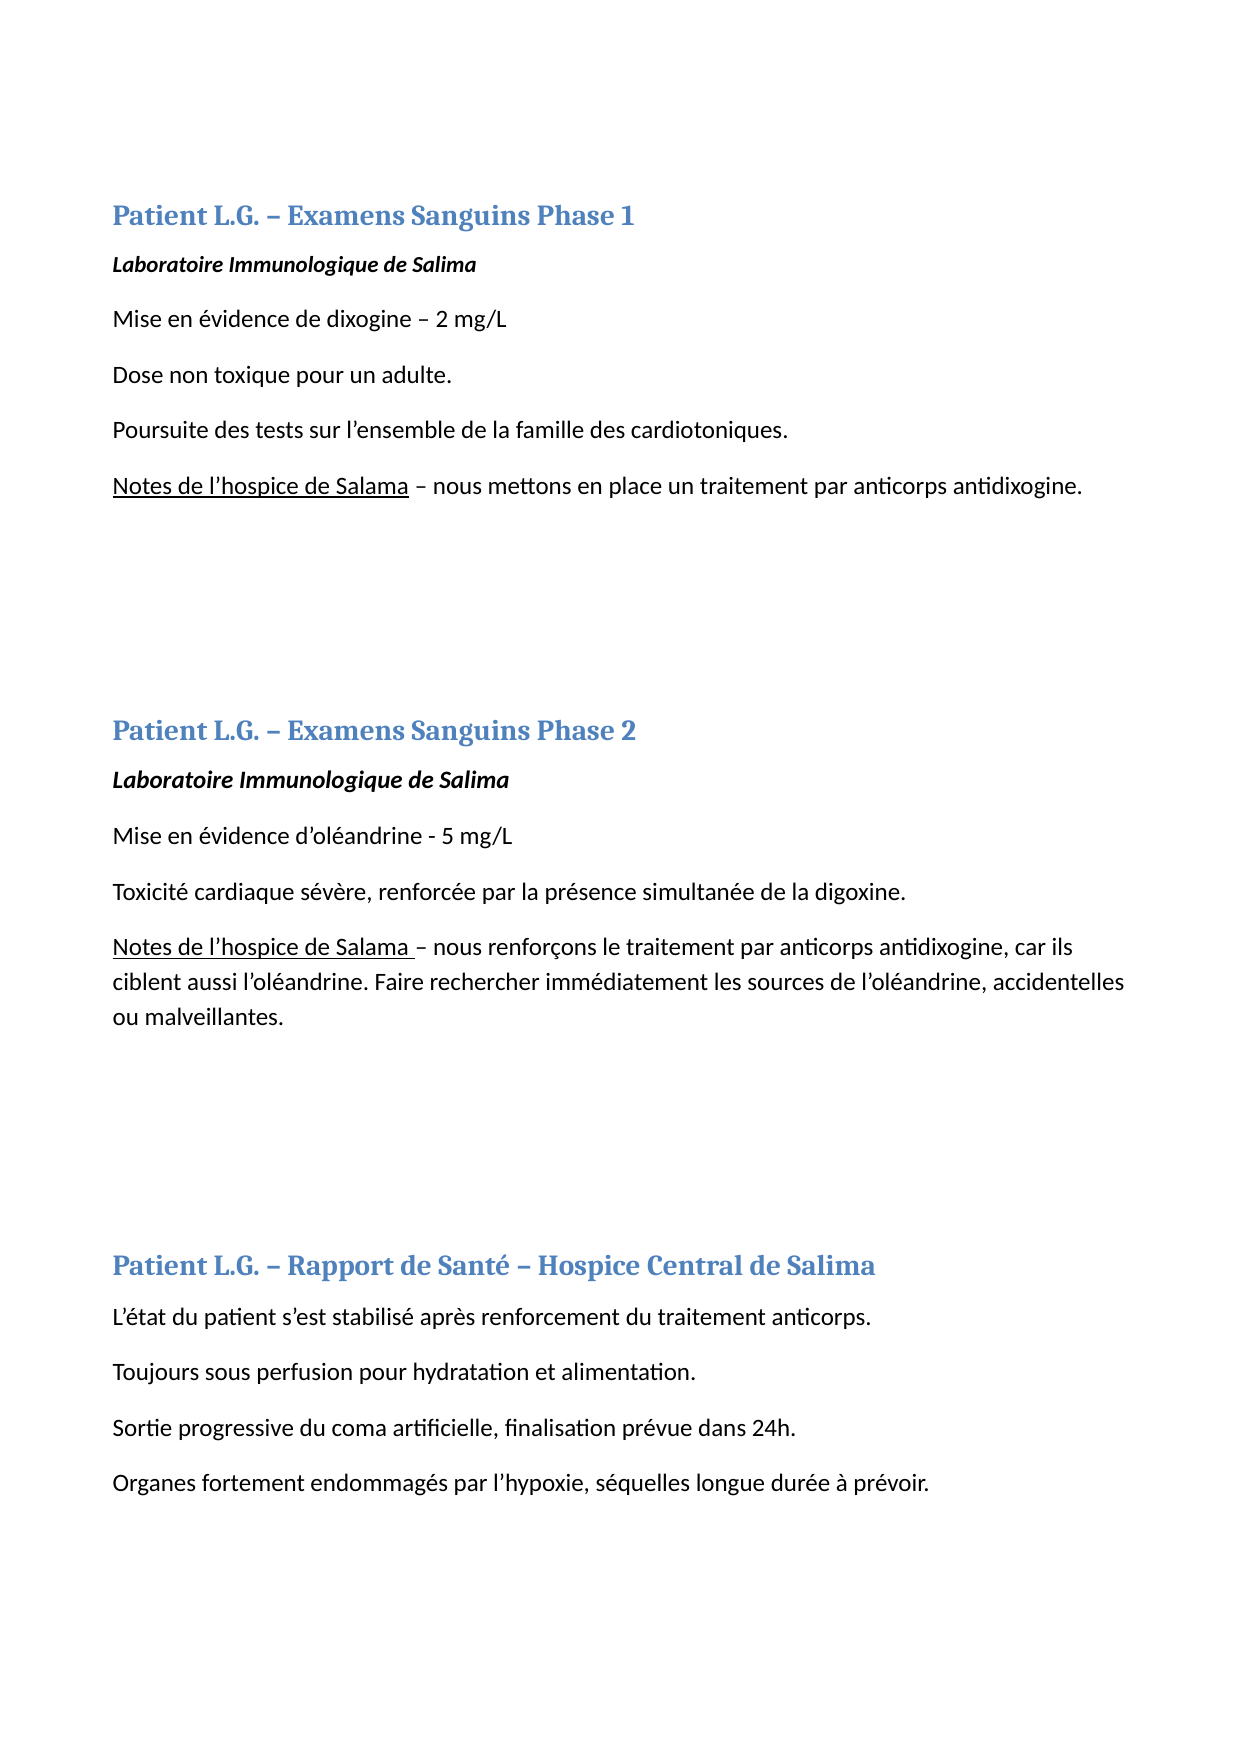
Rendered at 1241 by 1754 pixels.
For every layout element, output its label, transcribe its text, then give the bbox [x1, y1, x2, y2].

text Mise en évidence d’oléandrine - 5 mg/L [112, 820, 1128, 851]
text Toxicité cardiaque sévère, renforcée par la présence simultanée de la digoxine. [112, 876, 1128, 906]
text Notes de l’hospice de Salama – nous renforçons le traitement par anticorps antidixogine, car ils ciblent aussi l’oléandrine. Faire rechercher immédiatement les sources de l’oléandrine, accidentelles ou malveillantes. [112, 932, 1128, 1032]
text Toujours sous perfusion pour hydratation et alimentation. [112, 1356, 1128, 1387]
text Notes de l’hospice de Salama – nous mettons en place un traitement par anticorps antidixogine. [112, 470, 1128, 501]
subtitle Patient L.G. – Examens Sanguins Phase 1 [112, 199, 1128, 233]
subtitle Patient L.G. – Examens Sanguins Phase 2 [112, 714, 1128, 747]
text Poursuite des tests sur l’ensemble de la famille des cardiotoniques. [112, 415, 1128, 445]
subtitle Patient L.G. – Rapport de Santé – Hospice Central de Salima [112, 1249, 1128, 1283]
text Organes fortement endommagés par l’hypoxie, séquelles longue durée à prévoir. [112, 1467, 1128, 1498]
text Dose non toxique pour un adulte. [112, 359, 1128, 389]
text L’état du patient s’est stabilisé après renforcement du traitement anticorps. [112, 1301, 1128, 1331]
text Laboratoire Immunologique de Salima [112, 765, 1128, 795]
text Sortie progressive du coma artificielle, finalisation prévue dans 24h. [112, 1412, 1128, 1442]
text Laboratoire Immunologique de Salima [112, 251, 1128, 279]
text Mise en évidence de dixogine – 2 mg/L [112, 303, 1128, 334]
